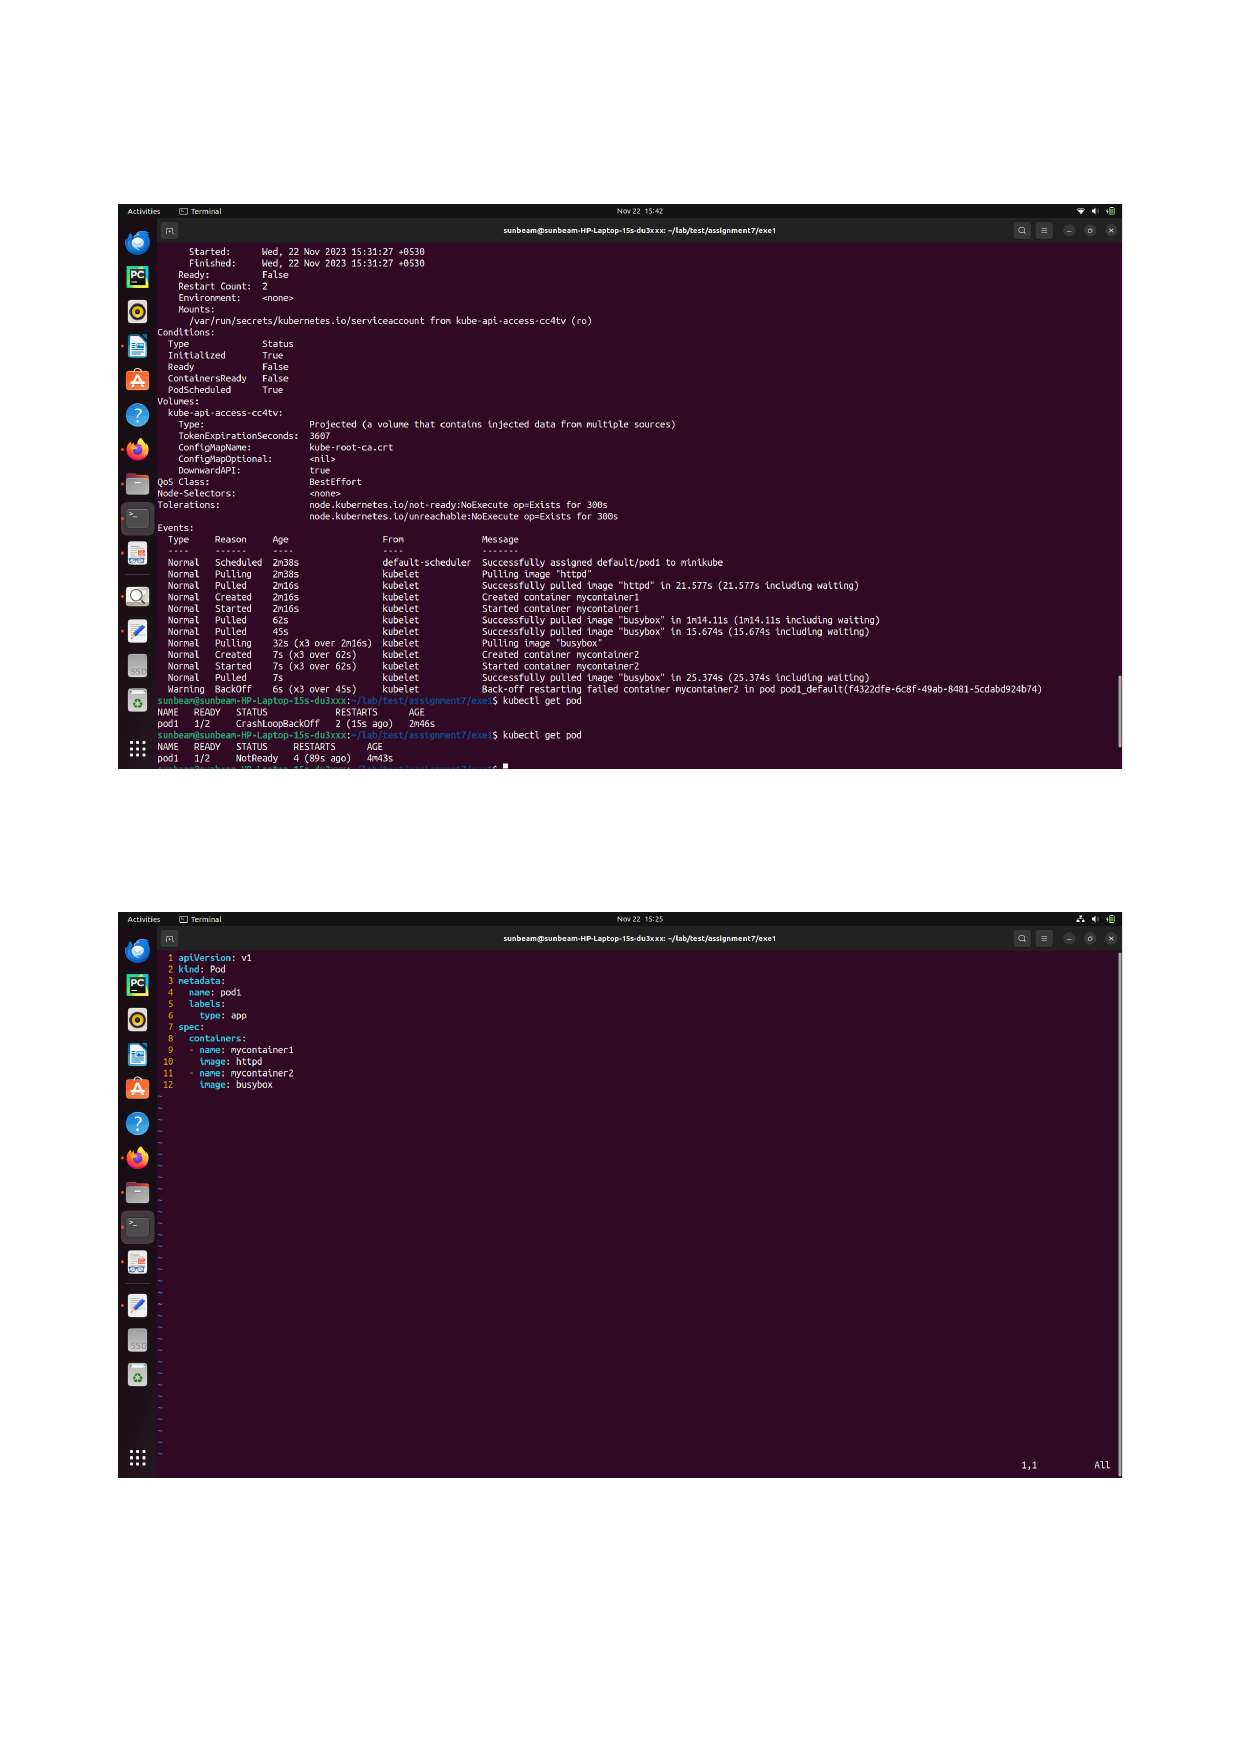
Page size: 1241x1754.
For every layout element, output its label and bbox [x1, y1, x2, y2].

picture [118, 912, 1123, 1478]
picture [118, 204, 1123, 769]
